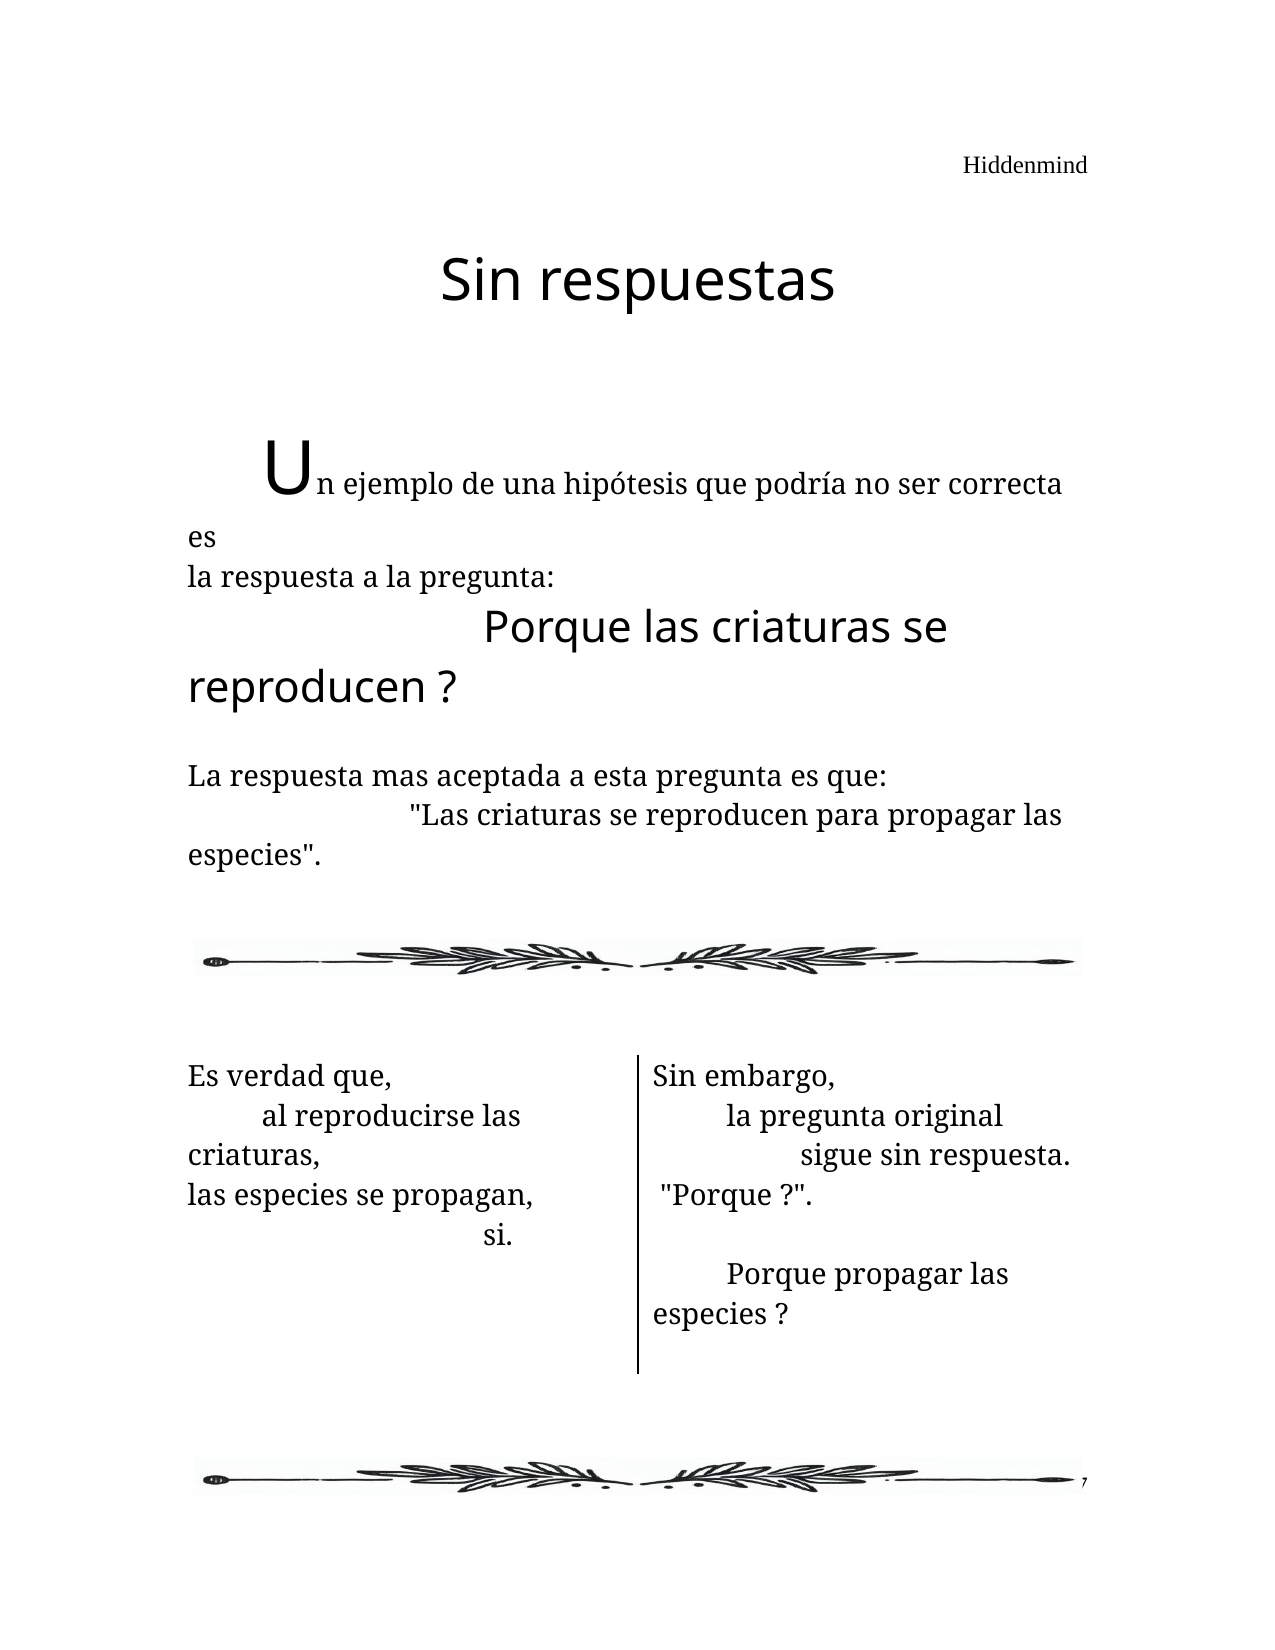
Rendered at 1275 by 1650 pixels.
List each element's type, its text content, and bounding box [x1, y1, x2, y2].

text al reproducirse las criaturas, [187, 1095, 622, 1174]
text la respuesta a la pregunta: [187, 556, 1087, 596]
text "Porque ?". [652, 1174, 1087, 1214]
text la pregunta original [652, 1095, 1087, 1134]
text Porque propagar las especies ? [652, 1254, 1087, 1333]
text Un ejemplo de una hipótesis que podría no ser correcta es [187, 414, 1087, 556]
picture [193, 939, 1083, 976]
text Sin embargo, [652, 1055, 1087, 1095]
text Porque las criaturas se reproducen ? [187, 596, 1087, 715]
text La respuesta mas aceptada a esta pregunta es que: [187, 755, 1087, 794]
text las especies se propagan, [187, 1174, 622, 1214]
text "Las criaturas se reproducen para propagar las especies". [187, 794, 1087, 874]
text si. [187, 1214, 622, 1254]
text Es verdad que, [187, 1055, 622, 1095]
picture [193, 1457, 1083, 1494]
text sigue sin respuesta. [652, 1134, 1087, 1174]
